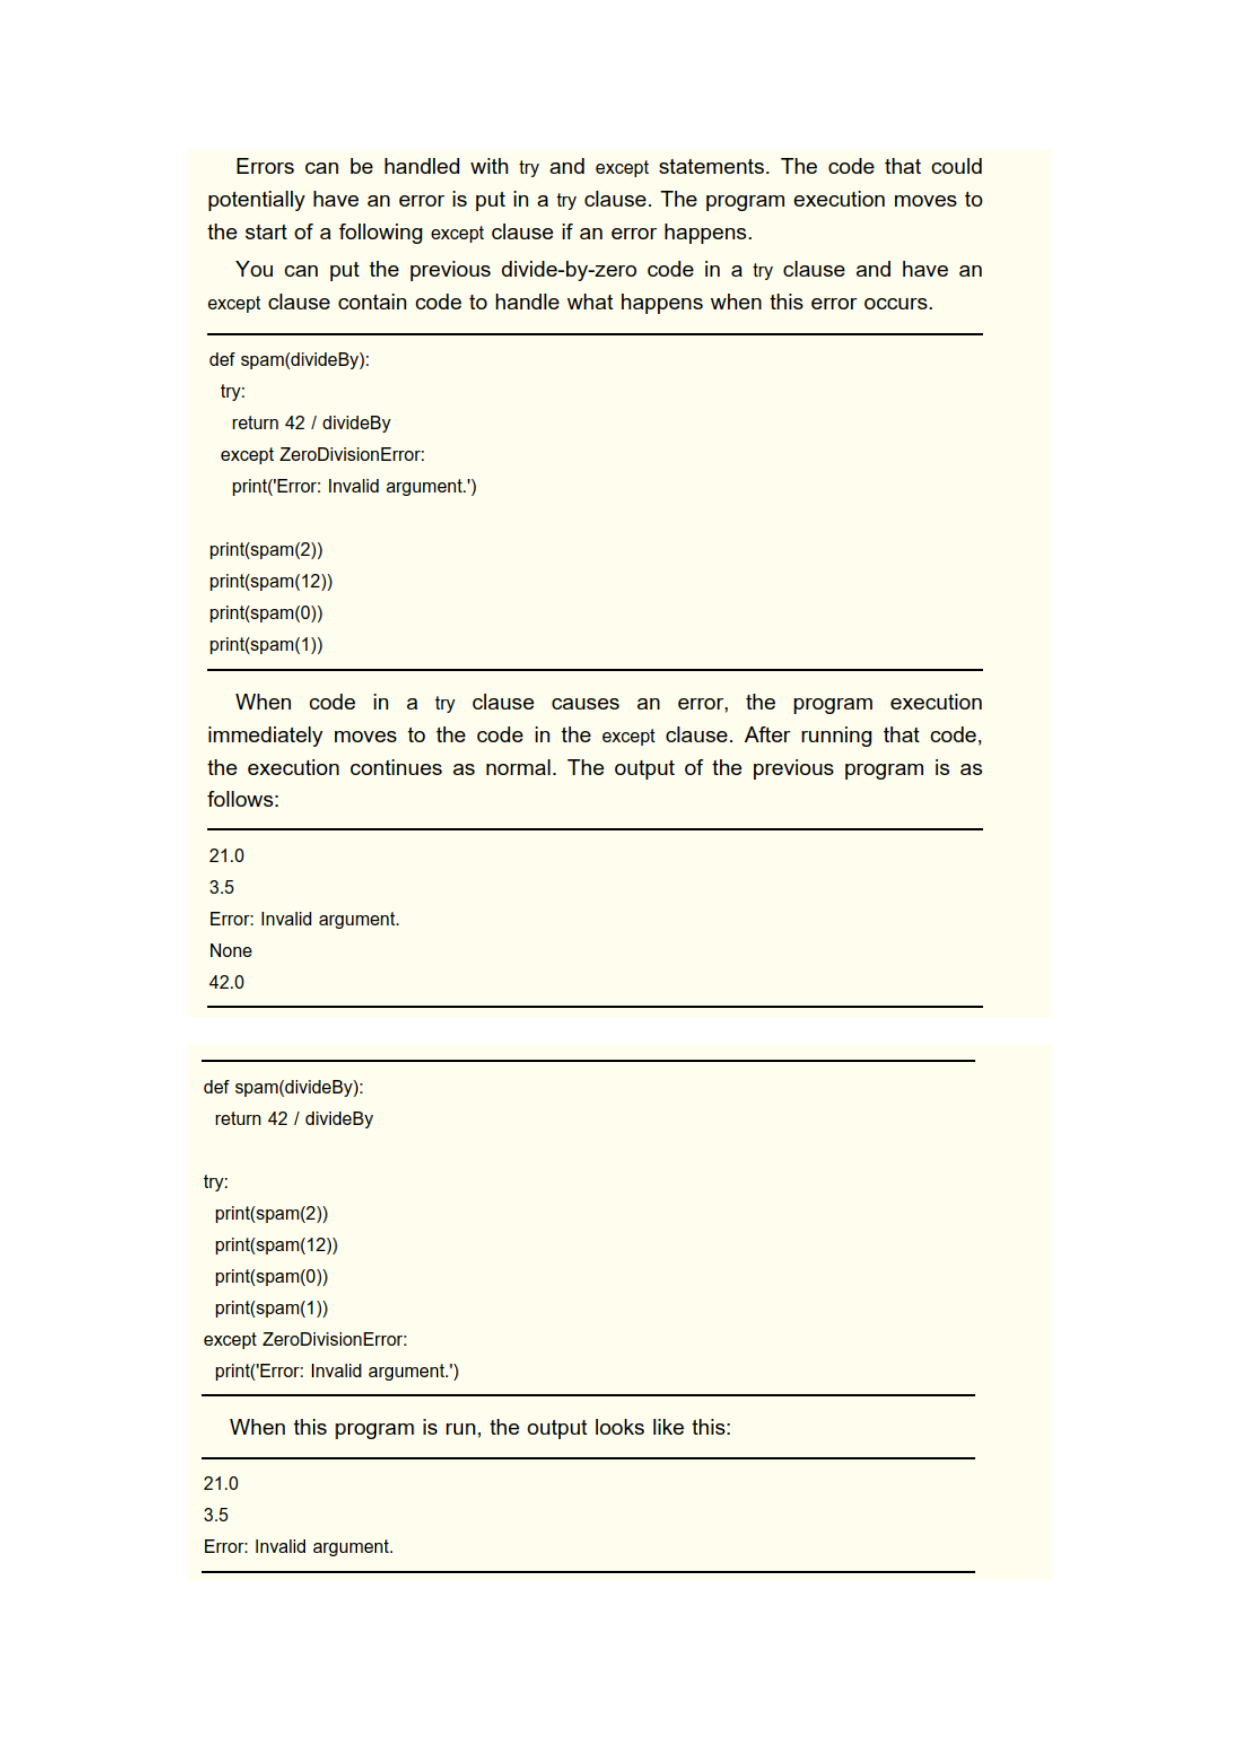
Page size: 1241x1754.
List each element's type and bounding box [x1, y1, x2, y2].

picture [187, 150, 1052, 1017]
picture [187, 1044, 1053, 1580]
